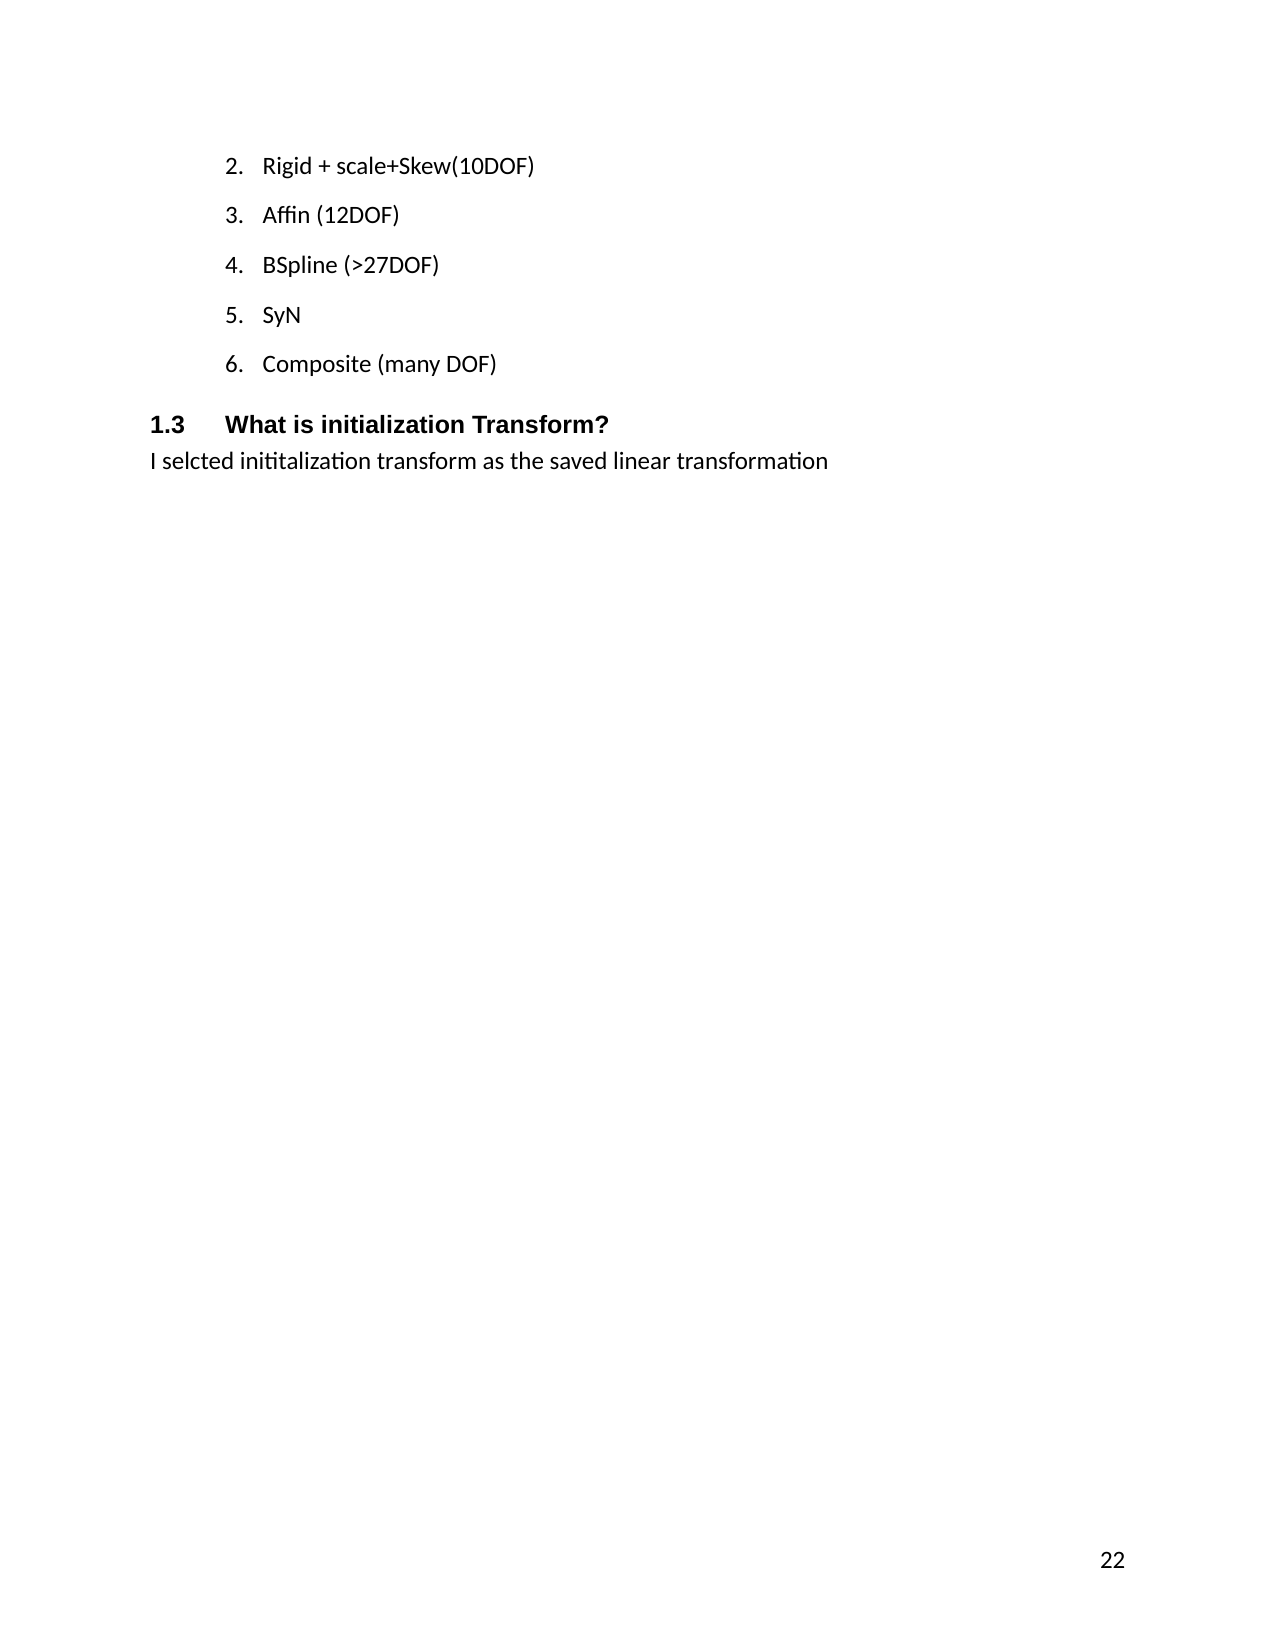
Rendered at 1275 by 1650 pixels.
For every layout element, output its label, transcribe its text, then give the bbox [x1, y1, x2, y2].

list BSpline (>27DOF) [225, 249, 1125, 280]
text I selcted inititalization transform as the saved linear transformation [150, 445, 1125, 476]
list Affin (12DOF) [225, 199, 1125, 230]
list Composite (many DOF) [225, 348, 1125, 379]
subtitle What is initialization Transform? [150, 410, 1125, 439]
list Rigid + scale+Skew(10DOF) [225, 150, 1125, 181]
list SyN [225, 299, 1125, 329]
